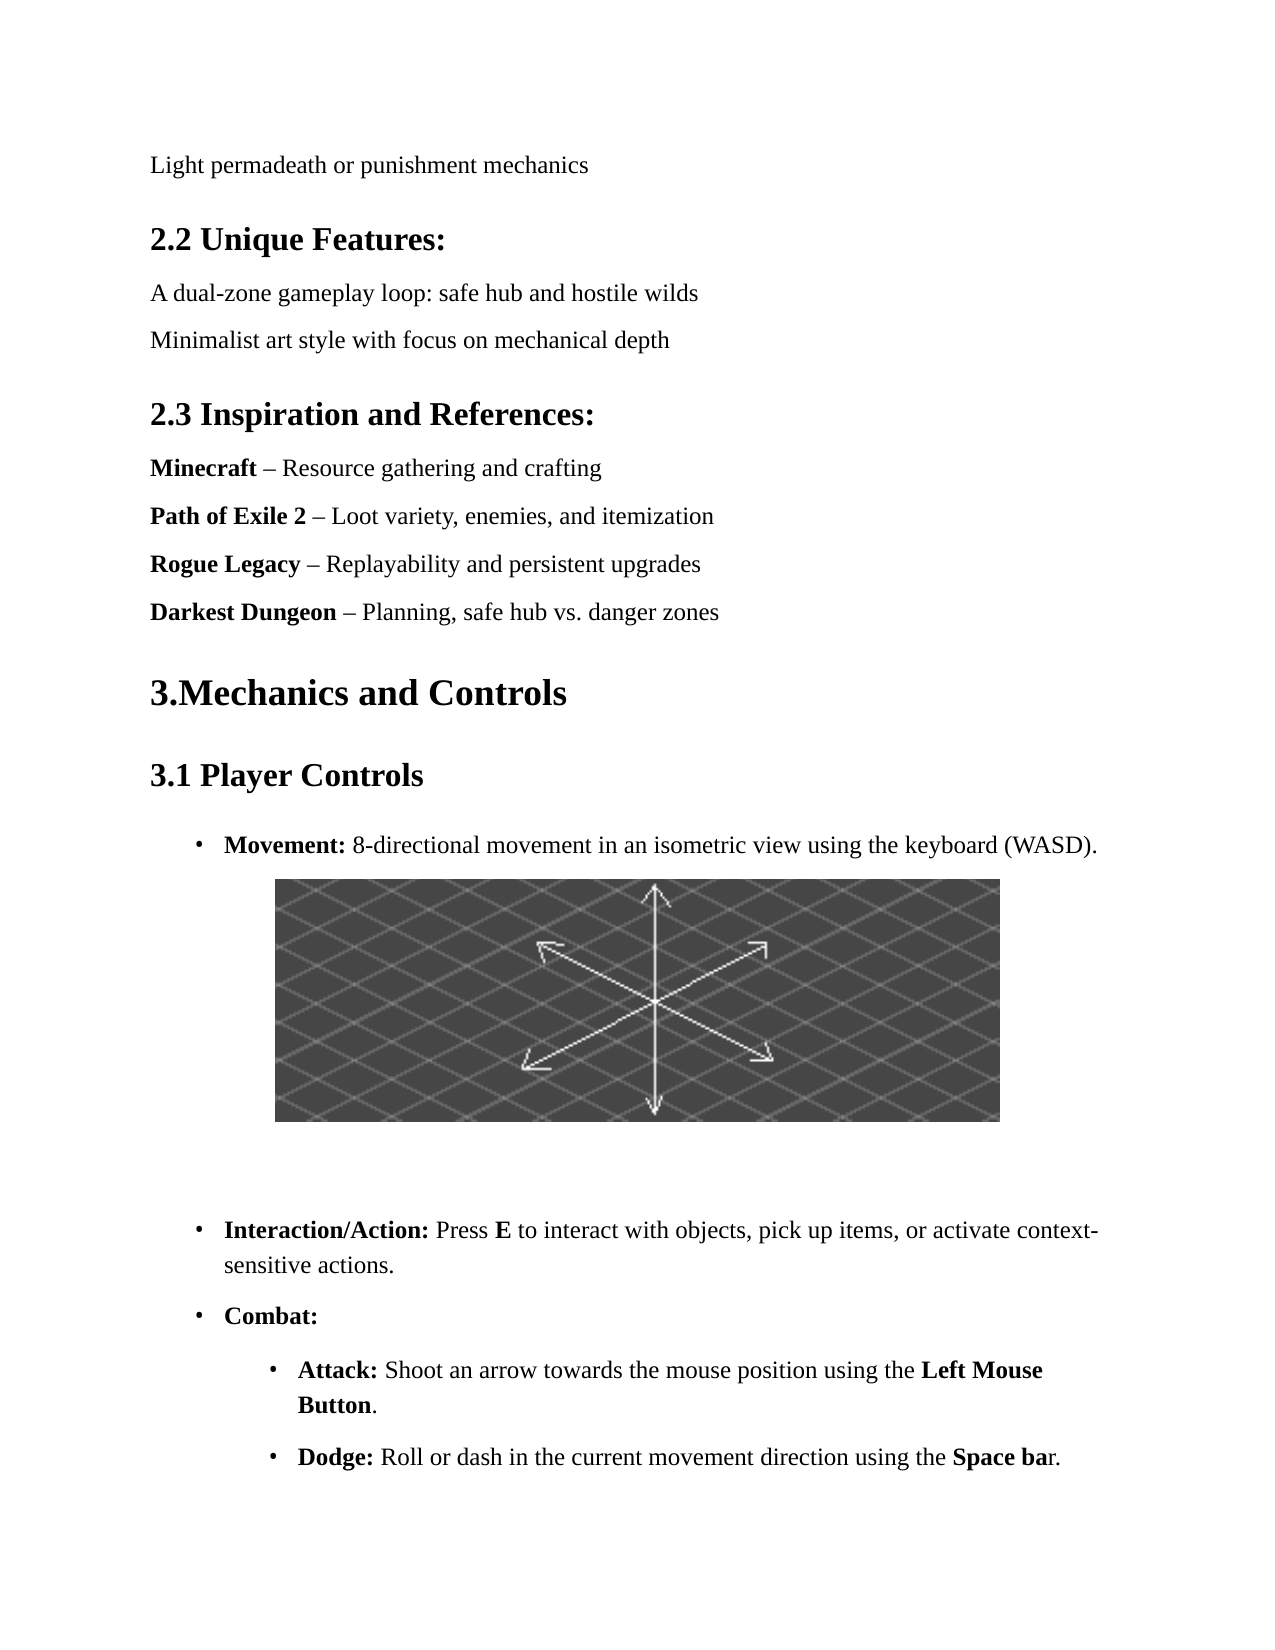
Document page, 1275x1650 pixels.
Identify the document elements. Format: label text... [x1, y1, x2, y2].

text Minimalist art style with focus on mechanical depth [150, 326, 1125, 354]
text Path of Exile 2 – Loot variety, enemies, and itemization [150, 501, 1125, 530]
text Minecraft – Resource gathering and crafting [150, 453, 1125, 482]
text Darkest Dungeon – Planning, safe hub vs. danger zones [150, 597, 1125, 626]
subtitle 3.1 Player Controls [150, 755, 1125, 794]
text A dual-zone gameplay loop: safe hub and hostile wilds [150, 278, 1125, 306]
list Interaction/Action: Press E to interact with objects, pick up items, or activate context-sensitive actions. [194, 1211, 1125, 1279]
list Movement: 8-directional movement in an isometric view using the keyboard (WASD). [194, 827, 1125, 861]
text Light permadeath or punishment mechanics [150, 150, 1125, 179]
subtitle 2.3 Inspiration and References: [150, 394, 1125, 433]
picture [275, 879, 1000, 1122]
subtitle 3.Mechanics and Controls [150, 670, 1125, 713]
text Rogue Legacy – Replayability and persistent upgrades [150, 549, 1125, 578]
subtitle 2.2 Unique Features: [150, 219, 1125, 257]
list Dodge: Roll or dash in the current movement direction using the Space bar. [268, 1438, 1125, 1472]
list Combat: [194, 1298, 1125, 1332]
list Attack: Shoot an arrow towards the mouse position using the Left Mouse Button. [268, 1352, 1125, 1419]
